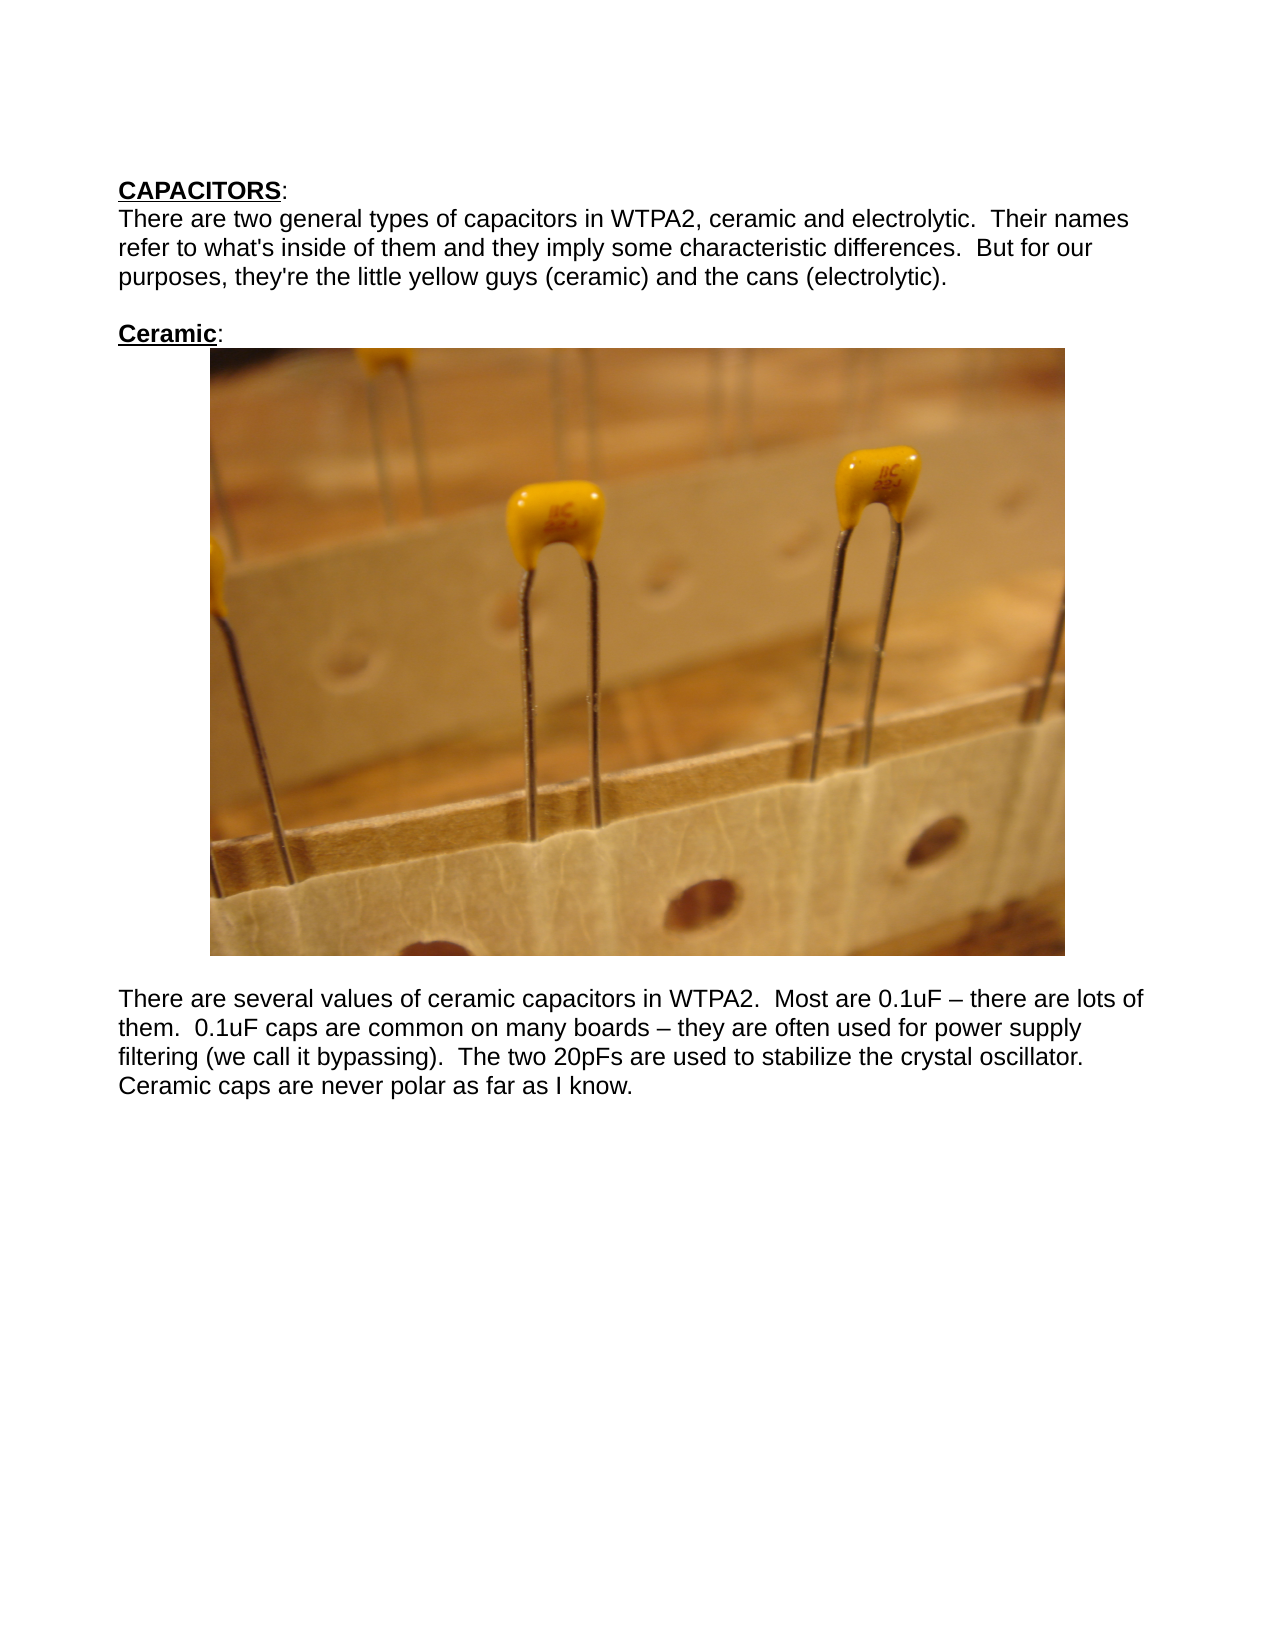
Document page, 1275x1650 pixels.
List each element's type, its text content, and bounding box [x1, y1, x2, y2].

text There are two general types of capacitors in WTPA2, ceramic and electrolytic. Their names refer to what's inside of them and they imply some characteristic differences. But for our purposes, they're the little yellow guys (ceramic) and the cans (electrolytic). [118, 204, 1157, 291]
text CAPACITORS: [118, 176, 1157, 204]
text There are several values of ceramic capacitors in WTPA2. Most are 0.1uF – there are lots of them. 0.1uF caps are common on many boards – they are often used for power supply filtering (we call it bypassing). The two 20pFs are used to stabilize the crystal oscillator. Ceramic caps are never polar as far as I know. [118, 984, 1157, 1099]
text Ceramic: [118, 319, 1157, 348]
picture [210, 348, 1065, 956]
